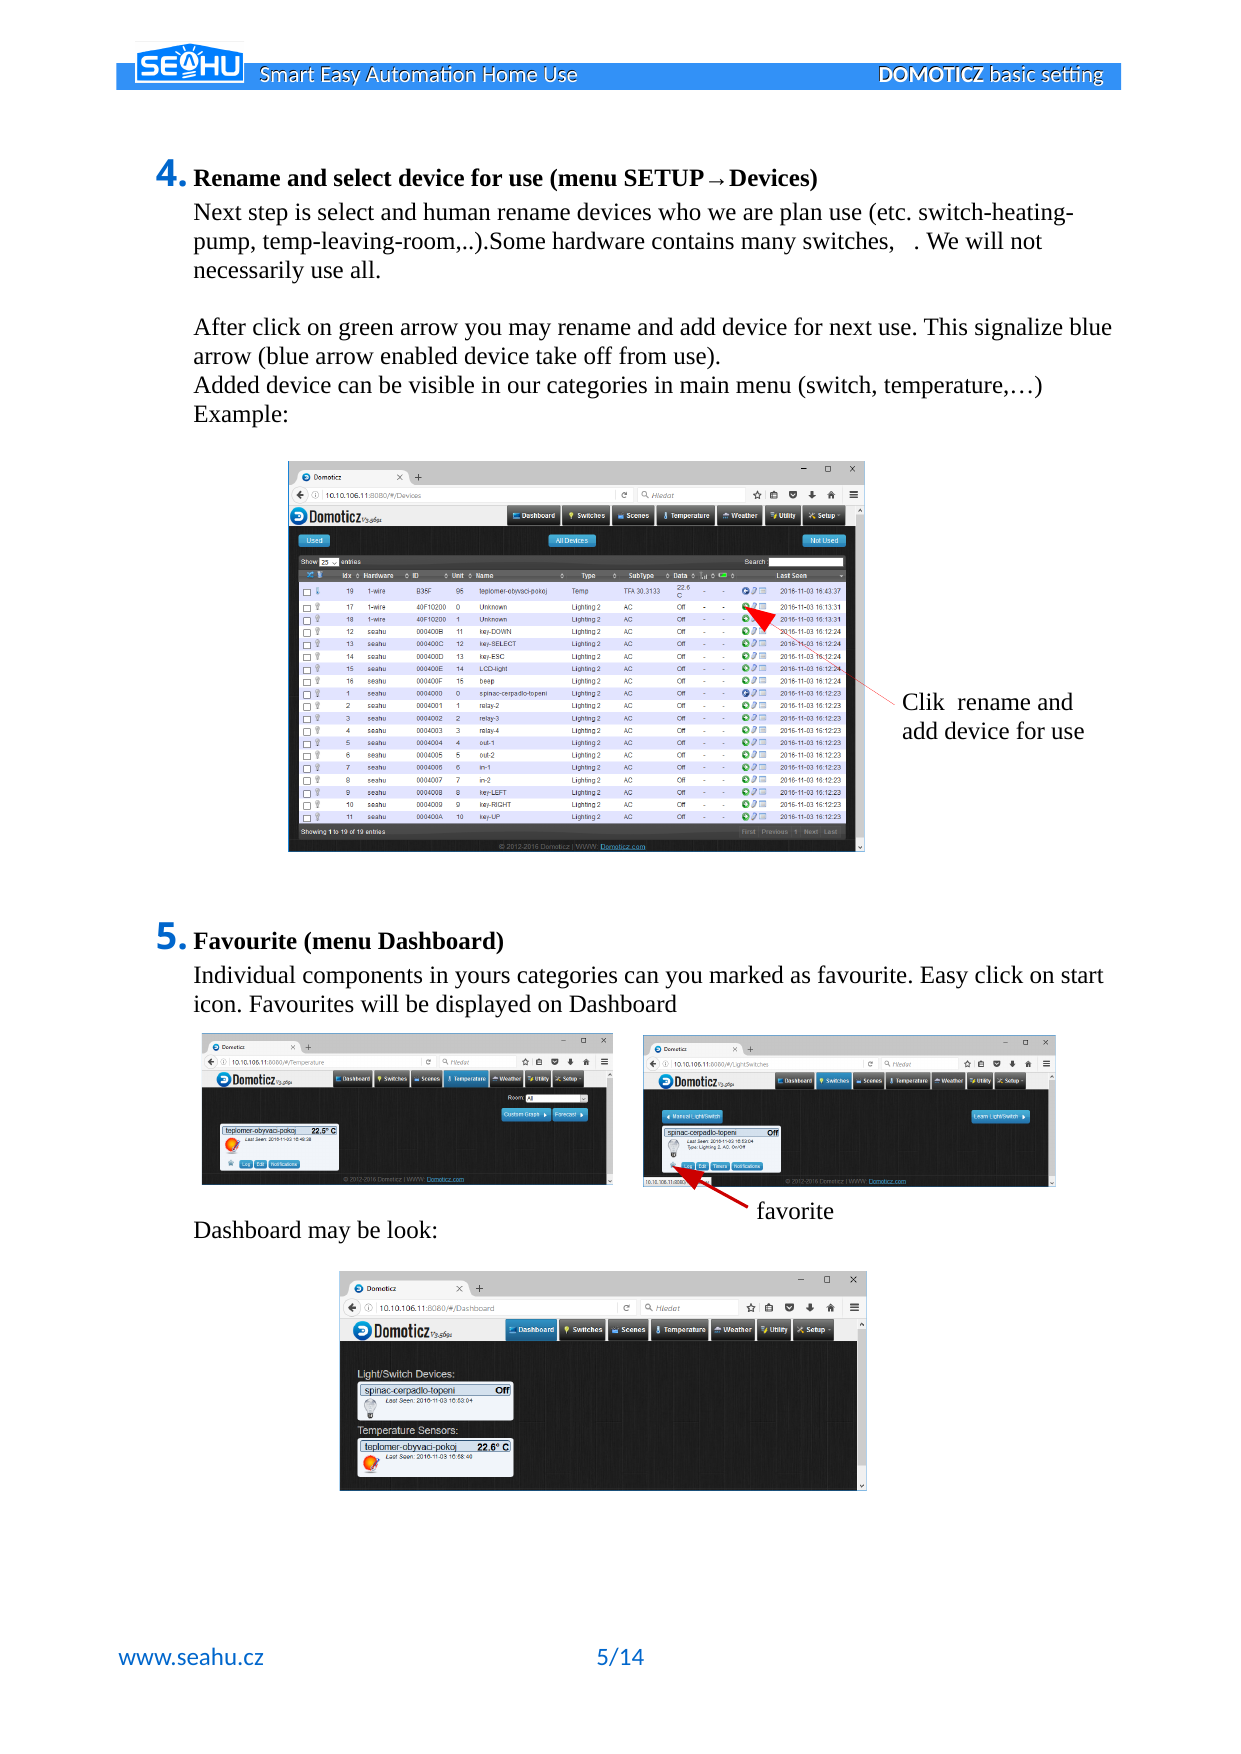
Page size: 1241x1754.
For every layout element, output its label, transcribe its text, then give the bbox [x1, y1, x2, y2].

picture [201, 1033, 613, 1185]
list Example: [156, 399, 1122, 909]
picture [288, 461, 865, 852]
picture [339, 1271, 867, 1491]
list Favourite (menu Dashboard) Individual components in yours categories can you marked as favourite. Easy click on start icon. Favourites will be displayed on Dashboard [156, 909, 1122, 1215]
list Dashboard may be look: [156, 1215, 1122, 1244]
list Rename and select device for use (menu SETUP→Devices) Next step is select and human rename devices who we are plan use (etc. switch-heating-pump, temp-leaving-room,..).Some hardware contains many switches, . We will not necessarily use all. [156, 146, 1122, 312]
picture [643, 1035, 1056, 1187]
list After click on green arrow you may rename and add device for next use. This signalize blue arrow (blue arrow enabled device take off from use). [156, 312, 1122, 370]
picture [135, 41, 245, 83]
list Added device can be visible in our categories in main menu (switch, temperature,…) [156, 370, 1122, 399]
